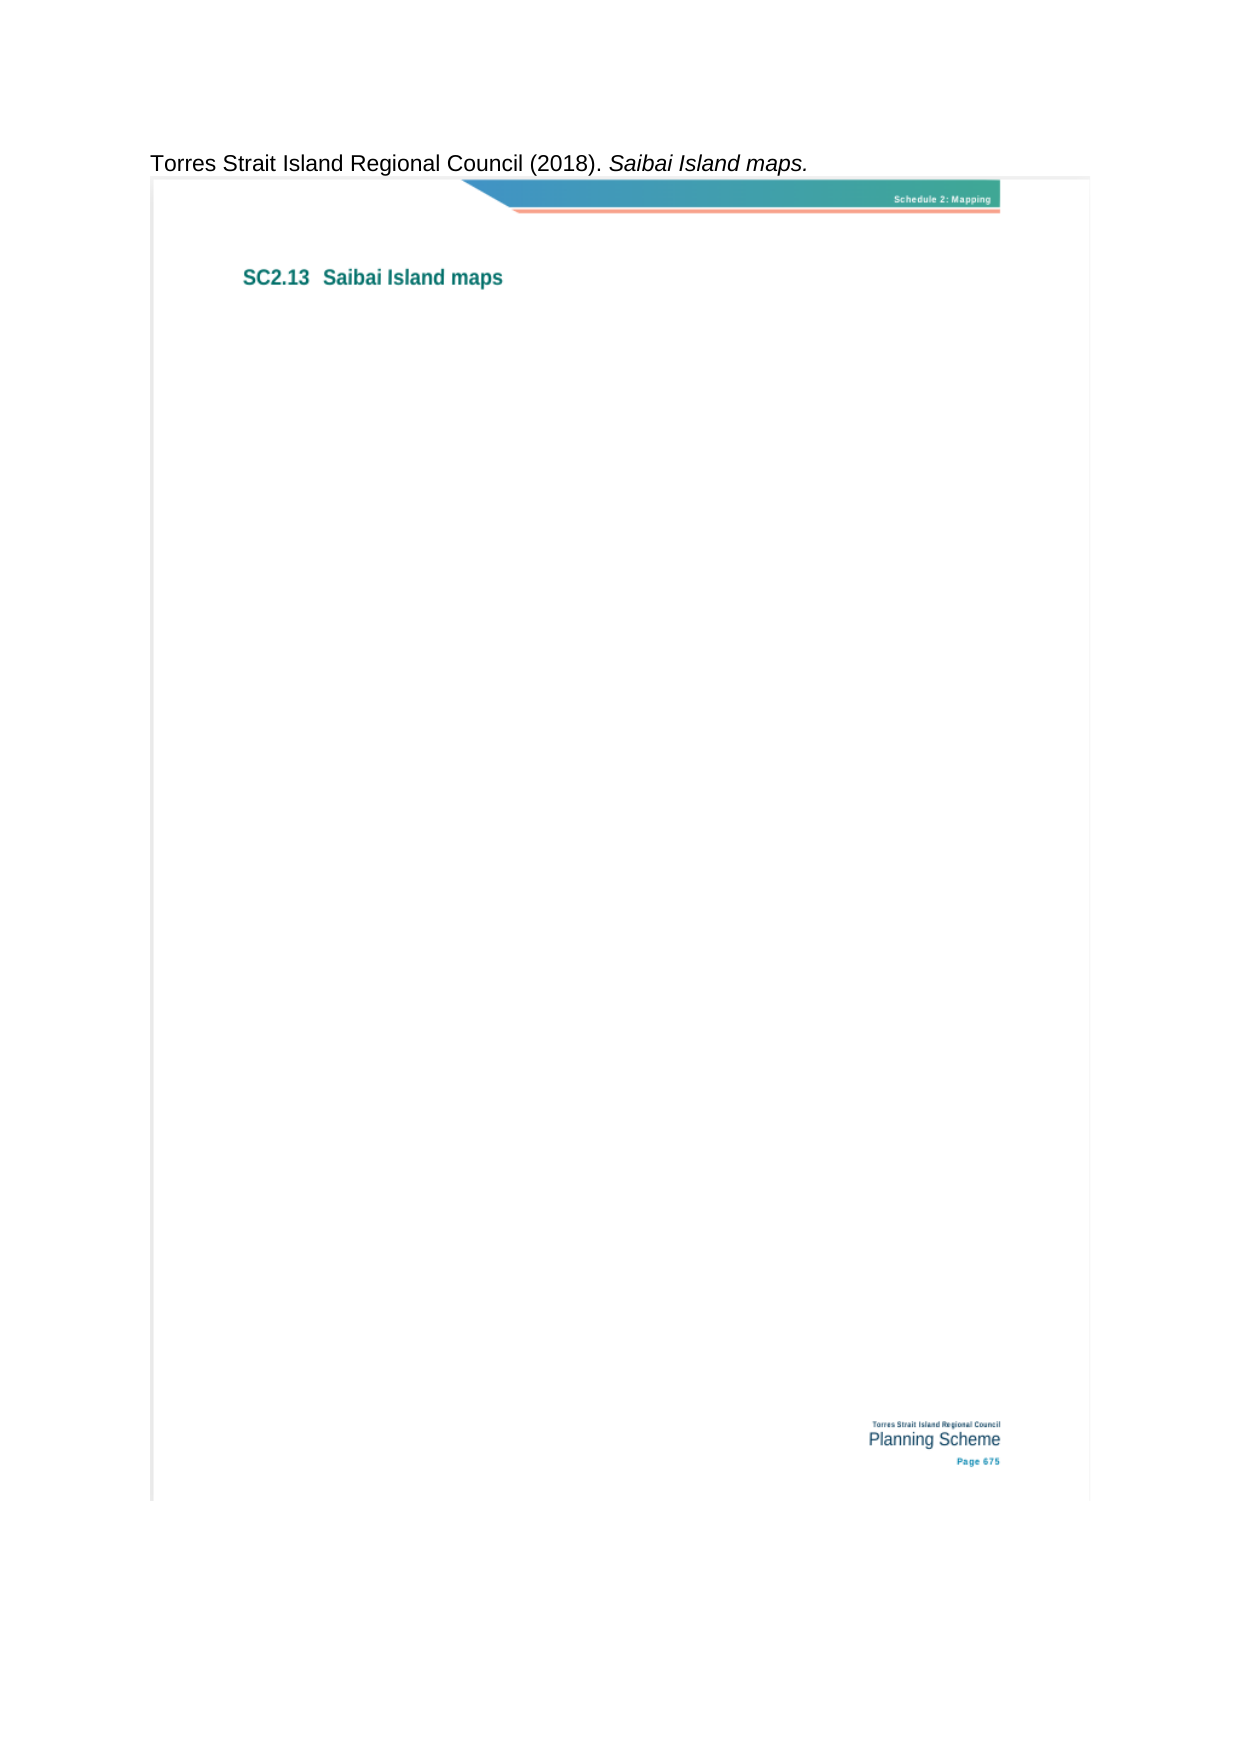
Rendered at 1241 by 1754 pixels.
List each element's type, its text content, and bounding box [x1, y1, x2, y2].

text Torres Strait Island Regional Council (2018). Saibai Island maps. [150, 150, 1090, 176]
picture [150, 176, 1091, 1501]
